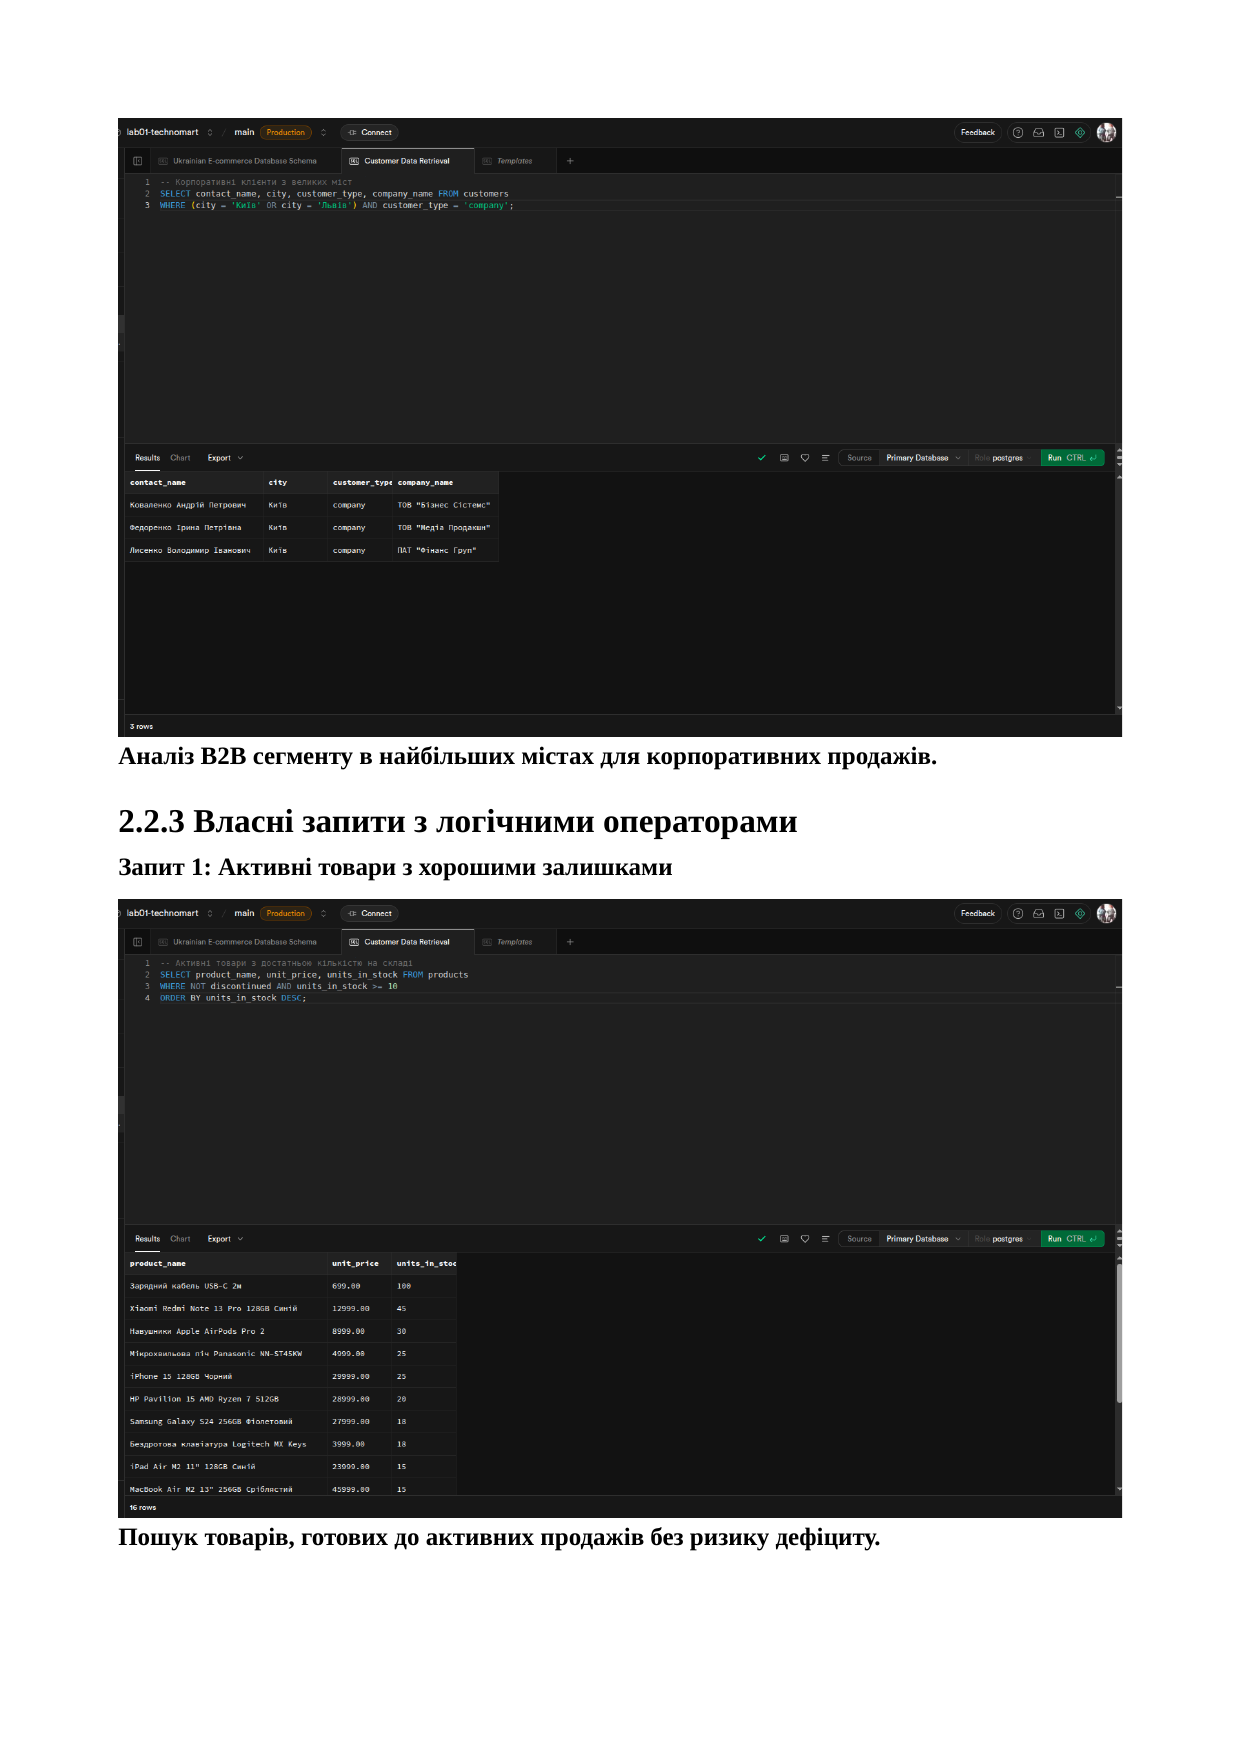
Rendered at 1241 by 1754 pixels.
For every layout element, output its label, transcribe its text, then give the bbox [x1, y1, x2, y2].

picture [118, 118, 1123, 737]
text Аналіз B2B сегменту в найбільших містах для корпоративних продажів. [118, 737, 1122, 769]
subtitle 2.2.3 Власні запити з логічними операторами [118, 801, 1122, 839]
picture [118, 899, 1123, 1518]
text Запит 1: Активні товари з хорошими залишками [118, 852, 1122, 880]
text Пошук товарів, готових до активних продажів без ризику дефіциту. [118, 1518, 1122, 1551]
